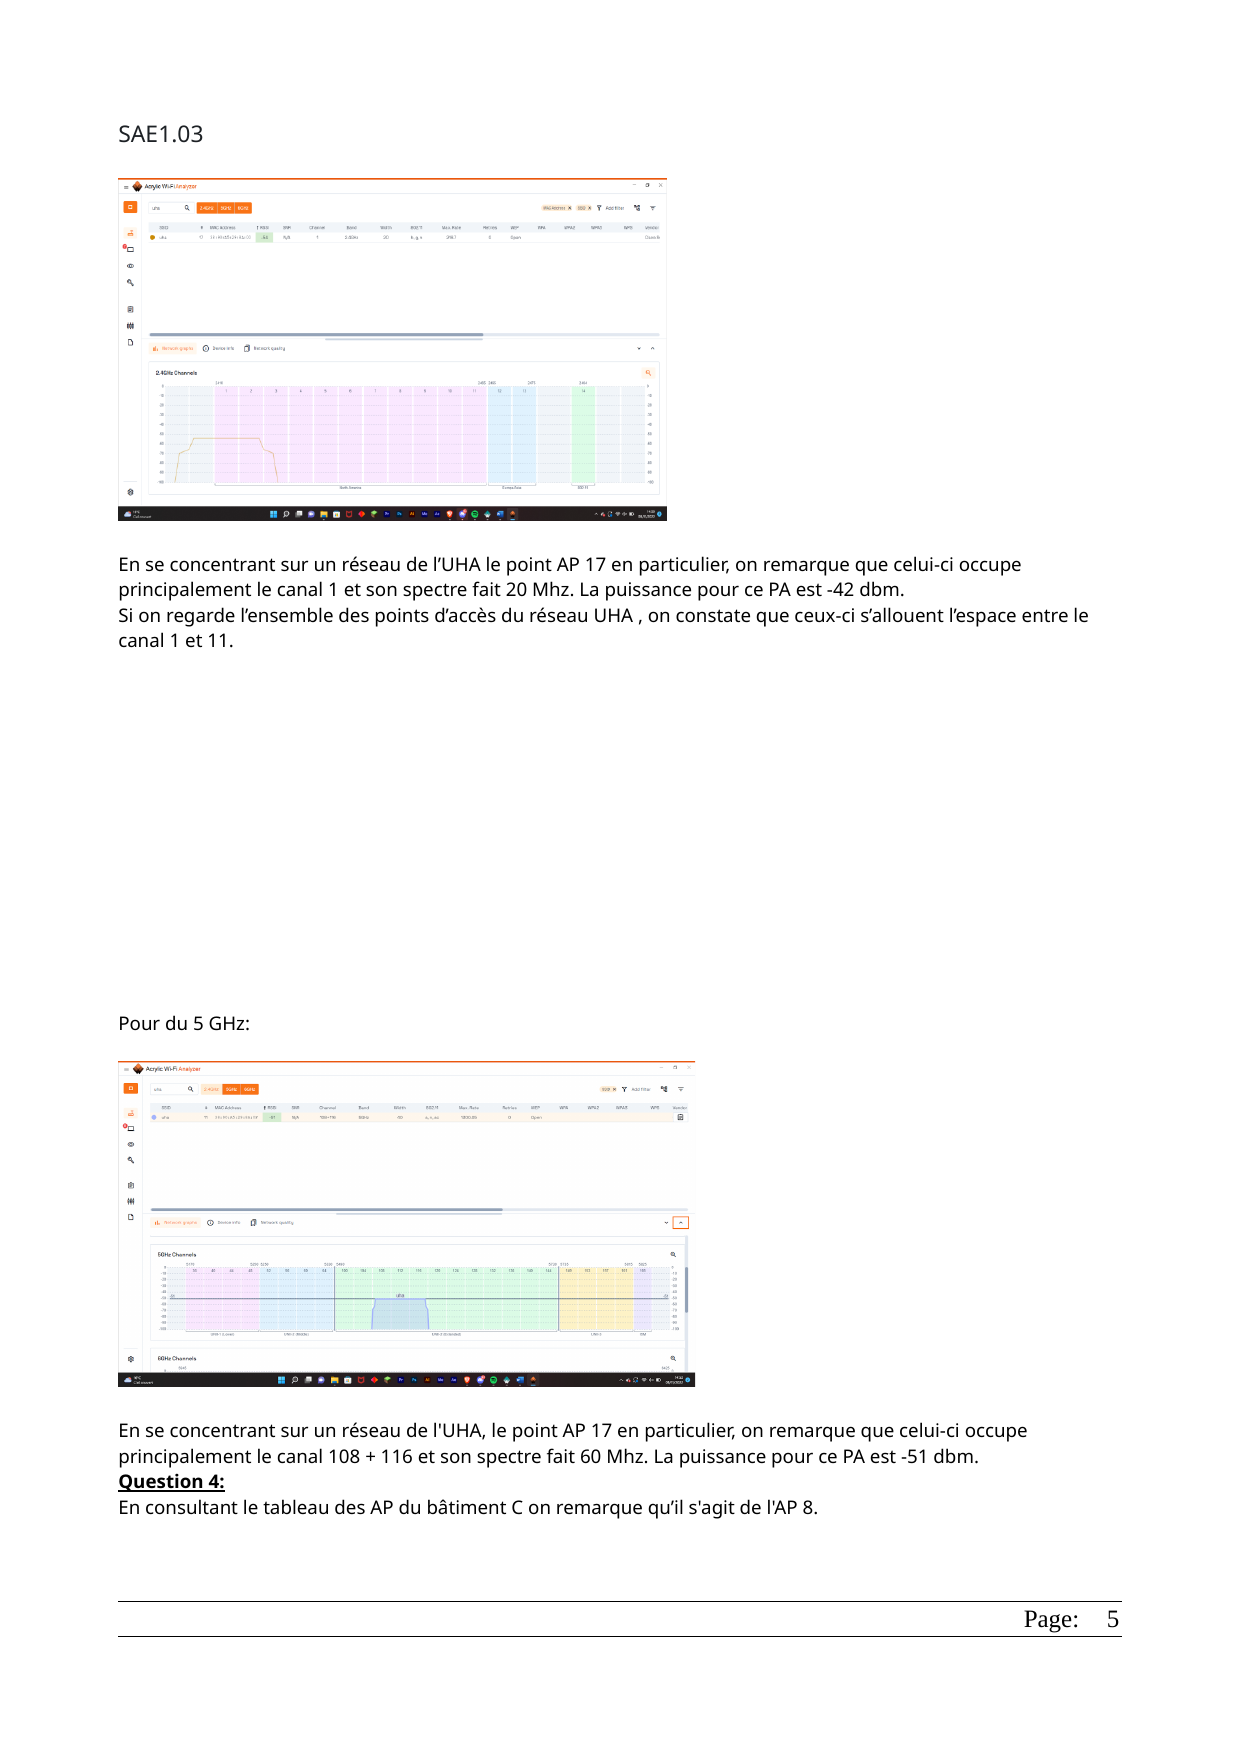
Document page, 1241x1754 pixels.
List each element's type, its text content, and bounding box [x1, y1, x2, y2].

text En se concentrant sur un réseau de l'UHA, le point AP 17 en particulier, on remarque que celui-ci occupe principalement le canal 108 + 116 et son spectre fait 60 Mhz. La puissance pour ce PA est -51 dbm. [118, 1417, 1122, 1468]
text Pour du 5 GHz: [118, 1011, 1122, 1036]
text Si on regarde l’ensemble des points d’accès du réseau UHA , on constate que ceux-ci s’allouent l’espace entre le canal 1 et 11. [118, 602, 1122, 653]
picture [118, 1061, 696, 1387]
text En consultant le tableau des AP du bâtiment C on remarque qu’il s'agit de l'AP 8. [118, 1494, 1122, 1519]
picture [118, 178, 667, 521]
text Question 4: [118, 1468, 1122, 1494]
text En se concentrant sur un réseau de l’UHA le point AP 17 en particulier, on remarque que celui-ci occupe principalement le canal 1 et son spectre fait 20 Mhz. La puissance pour ce PA est -42 dbm. [118, 551, 1122, 602]
